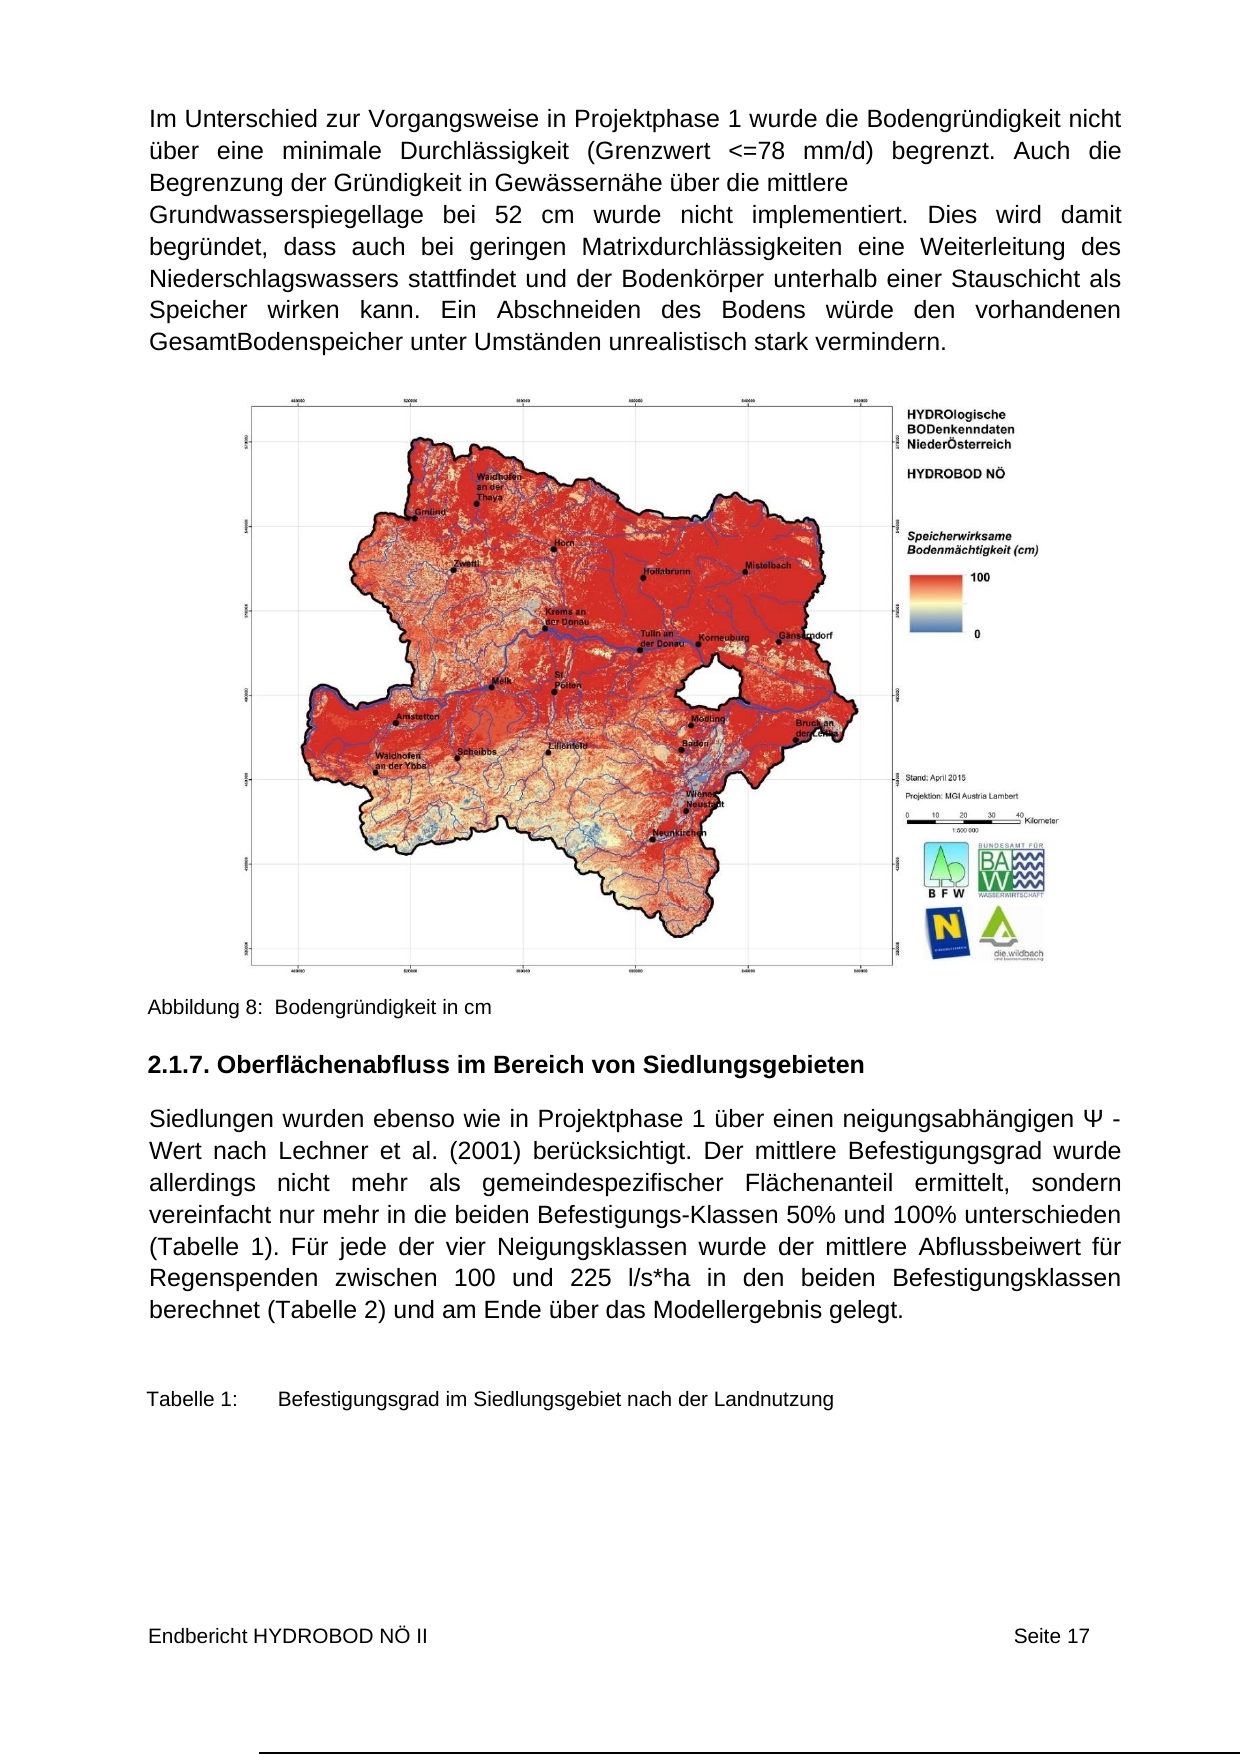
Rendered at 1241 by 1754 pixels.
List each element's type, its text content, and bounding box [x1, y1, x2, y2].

text Im Unterschied zur Vorgangsweise in Projektphase 1 wurde die Bodengründigkeit nicht über eine minimale Durchlässigkeit (Grenzwert <=78 mm/d) begrenzt. Auch die Begrenzung der Gründigkeit in Gewässernähe über die mittlere [149, 104, 1123, 196]
text Grundwasserspiegellage bei 52 cm wurde nicht implementiert. Dies wird damit begründet, dass auch bei geringen Matrixdurchlässigkeiten eine Weiterleitung des Niederschlagswassers stattfindet und der Bodenkörper unterhalb einer Stauschicht als Speicher wirken kann. Ein Abschneiden des Bodens würde den vorhandenen GesamtBodenspeicher unter Umständen unrealistisch stark vermindern. [149, 200, 1123, 356]
subtitle 2.1.7. Oberflächenabfluss im Bereich von Siedlungsgebieten [147, 1050, 1137, 1079]
text Abbildung 8: Bodengründigkeit in cm [147, 995, 1123, 1019]
text Siedlungen wurden ebenso wie in Projektphase 1 über einen neigungsabhängigen Ψ - Wert nach Lechner et al. (2001) berücksichtigt. Der mittlere Befestigungsgrad wurde allerdings nicht mehr als gemeindespezifischer Flächenanteil ermittelt, sondern vereinfacht nur mehr in die beiden Befestigungs-Klassen 50% und 100% unterschieden (Tabelle 1). Für jede der vier Neigungsklassen wurde der mittlere Abflussbeiwert für Regenspenden zwischen 100 und 225 l/s*ha in den beiden Befestigungsklassen berechnet (Tabelle 2) und am Ende über das Modellergebnis gelegt. [149, 1104, 1123, 1324]
text Tabelle 1: Befestigungsgrad im Siedlungsgebiet nach der Landnutzung [146, 1387, 1137, 1411]
